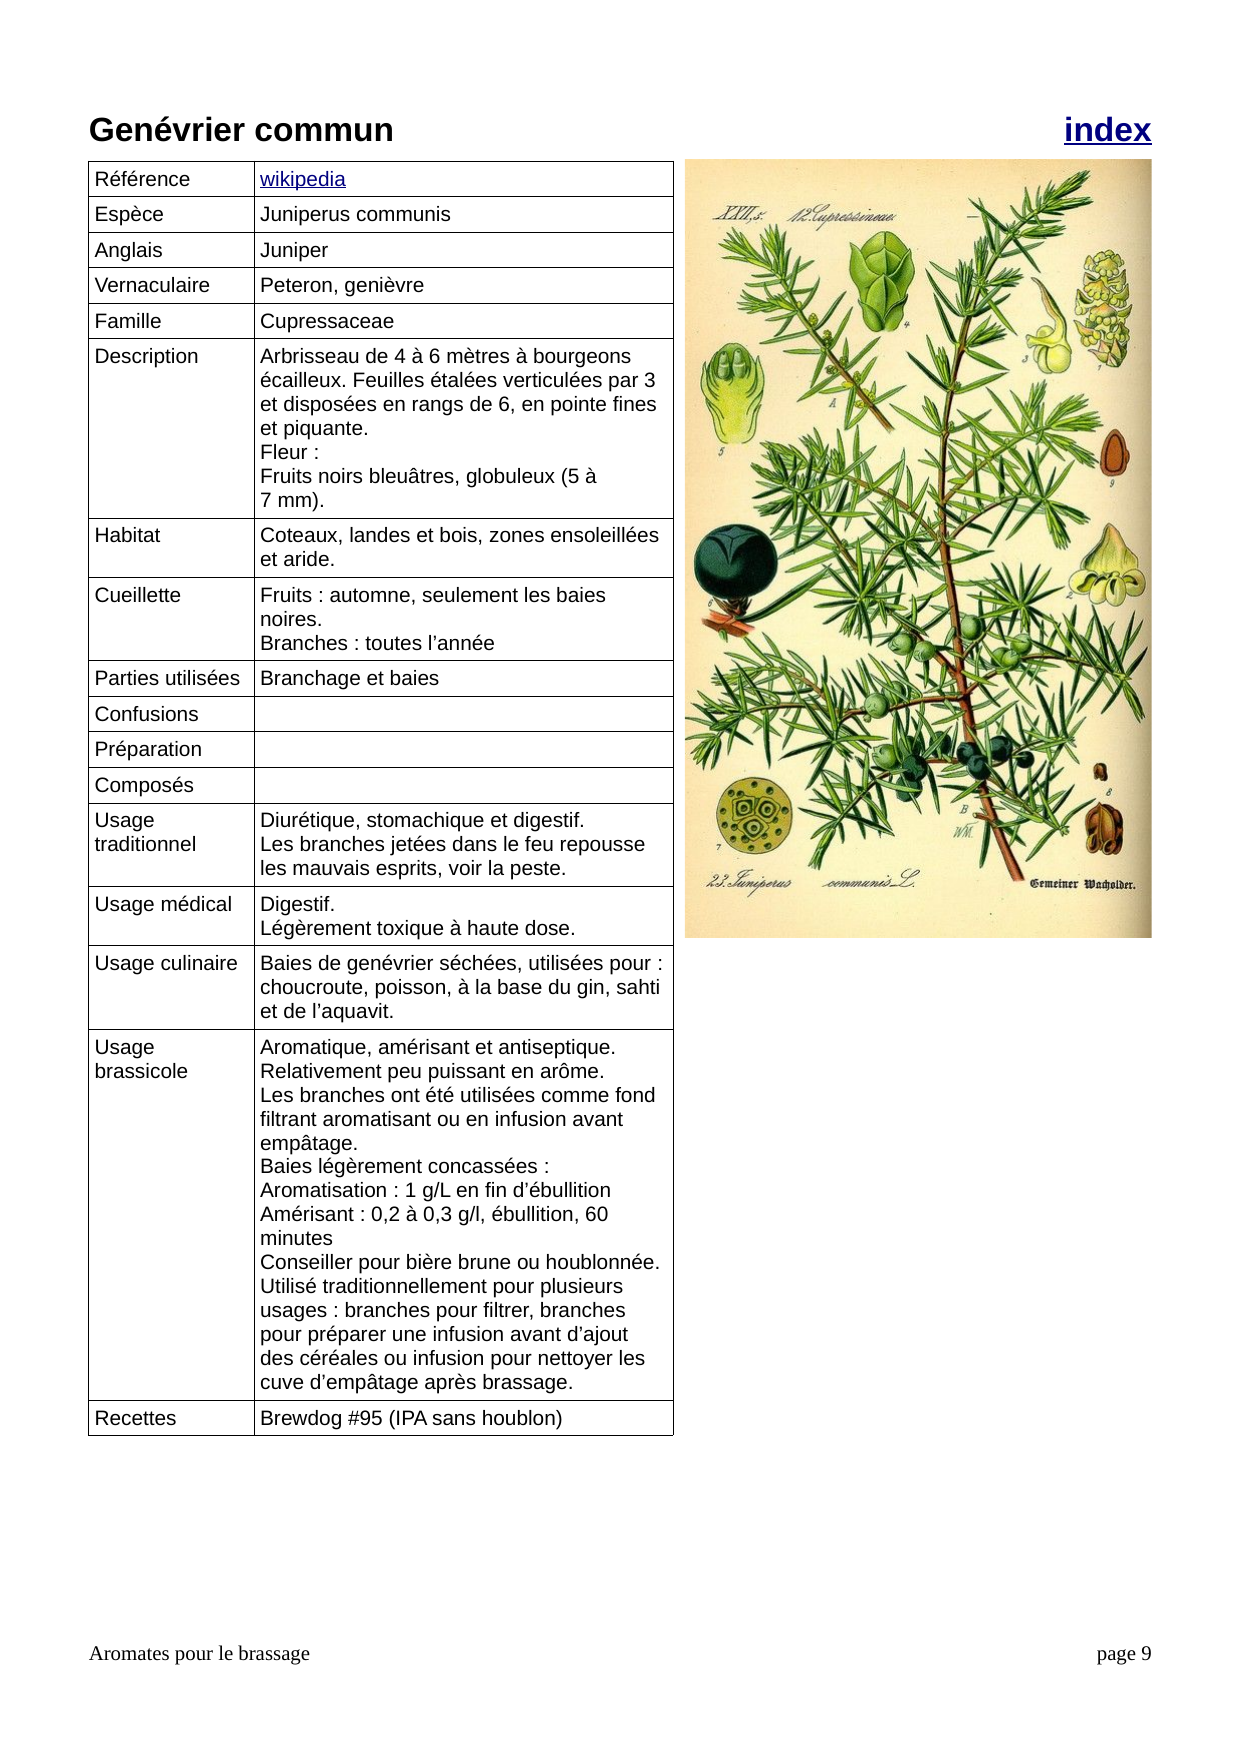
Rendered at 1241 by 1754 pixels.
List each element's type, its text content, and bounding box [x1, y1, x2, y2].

table_cell Usage culinaire [89, 946, 254, 1029]
table_cell Arbrisseau de 4 à 6 mètres à bourgeons écailleux. Feuilles étalées verticulées par 3 et disposées en rangs de 6, en pointe fines et piquante. Fleur : Fruits noirs bleuâtres, globuleux (5 à 7 mm). [255, 339, 673, 517]
table_cell Parties utilisées [89, 661, 254, 696]
subtitle Genévrier commun index [88, 109, 1152, 148]
table_cell Vernaculaire [89, 268, 254, 303]
table_cell Coteaux, landes et bois, zones ensoleillées et aride. [255, 519, 673, 577]
table_cell Cueillette [89, 578, 254, 660]
table_cell Préparation [89, 732, 254, 767]
table_cell Fruits : automne, seulement les baies noires. Branches : toutes l’année [255, 578, 673, 660]
table_cell Usage brassicole [89, 1030, 254, 1400]
picture [684, 159, 1152, 938]
table_cell Espèce [89, 197, 254, 232]
table_cell [255, 697, 673, 731]
table_cell Description [89, 339, 254, 517]
table_cell Diurétique, stomachique et digestif. Les branches jetées dans le feu repousse les mauvais esprits, voir la peste. [255, 804, 673, 886]
table_cell Habitat [89, 519, 254, 577]
table_cell Baies de genévrier séchées, utilisées pour : choucroute, poisson, à la base du gin, sahti et de l’aquavit. [255, 946, 673, 1029]
table_header wikipedia [255, 162, 673, 196]
table_cell Juniper [255, 233, 673, 267]
table_header Référence [89, 162, 254, 196]
table_cell Famille [89, 304, 254, 338]
table_cell Recettes [89, 1401, 254, 1435]
table_cell Peteron, genièvre [255, 268, 673, 303]
table_cell Branchage et baies [255, 661, 673, 696]
table_cell Composés [89, 768, 254, 802]
table_cell Juniperus communis [255, 197, 673, 232]
table_cell Cupressaceae [255, 304, 673, 338]
table_cell Brewdog #95 (IPA sans houblon) [255, 1401, 673, 1435]
table_cell Digestif. Légèrement toxique à haute dose. [255, 887, 673, 945]
table_cell Aromatique, amérisant et antiseptique. Relativement peu puissant en arôme. Les branches ont été utilisées comme fond filtrant aromatisant ou en infusion avant empâtage. Baies légèrement concassées : Aromatisation : 1 g/L en fin d’ébullition Amérisant : 0,2 à 0,3 g/l, ébullition, 60 minutes Conseiller pour bière brune ou houblonnée. Utilisé traditionnellement pour plusieurs usages : branches pour filtrer, branches pour préparer une infusion avant d’ajout des céréales ou infusion pour nettoyer les cuve d’empâtage après brassage. [255, 1030, 673, 1400]
table_cell [255, 768, 673, 802]
table_cell Usage traditionnel [89, 804, 254, 886]
table_cell Confusions [89, 697, 254, 731]
table_cell [255, 732, 673, 767]
table_cell Anglais [89, 233, 254, 267]
table_cell Usage médical [89, 887, 254, 945]
